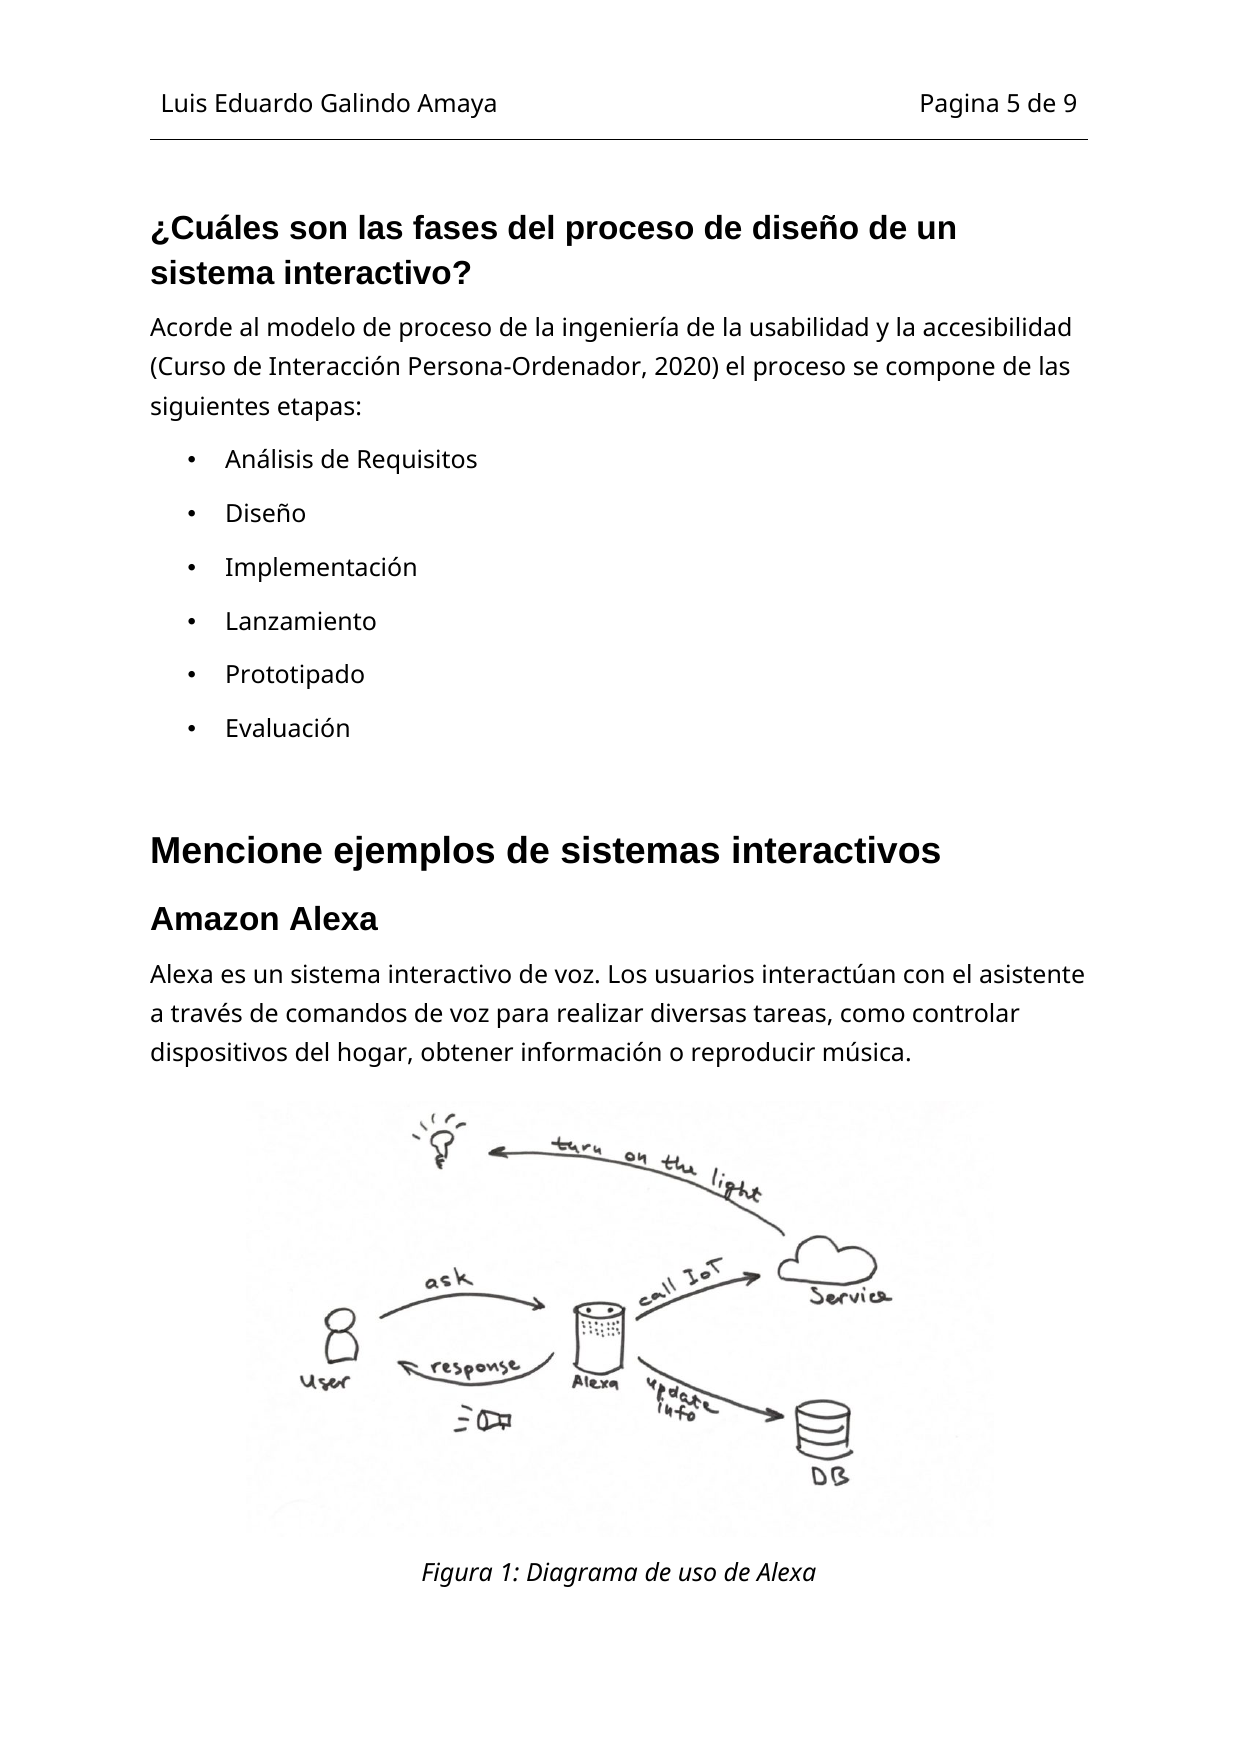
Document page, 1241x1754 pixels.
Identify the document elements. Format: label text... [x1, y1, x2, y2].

list Diseño [187, 496, 1090, 530]
list Prototipado [187, 657, 1090, 691]
text Acorde al modelo de proceso de la ingeniería de la usabilidad y la accesibilidad (Curso de Interacción Persona-Ordenador, 2020) el proceso se compone de las siguientes etapas: [150, 310, 1090, 422]
list Evaluación [187, 711, 1090, 745]
list Lanzamiento [187, 603, 1090, 637]
text Figura 1: Diagrama de uso de Alexa [209, 1555, 1031, 1589]
list Análisis de Requisitos [187, 442, 1090, 476]
subtitle ¿Cuáles son las fases del proceso de diseño de un sistema interactivo? [150, 208, 1090, 291]
subtitle Mencione ejemplos de sistemas interactivos [150, 829, 1090, 872]
list Implementación [187, 549, 1090, 583]
subtitle Amazon Alexa [150, 899, 1090, 938]
picture [246, 1101, 994, 1537]
text Alexa es un sistema interactivo de voz. Los usuarios interactúan con el asistente a través de comandos de voz para realizar diversas tareas, como controlar dispositivos del hogar, obtener información o reproducir música. [150, 957, 1090, 1069]
